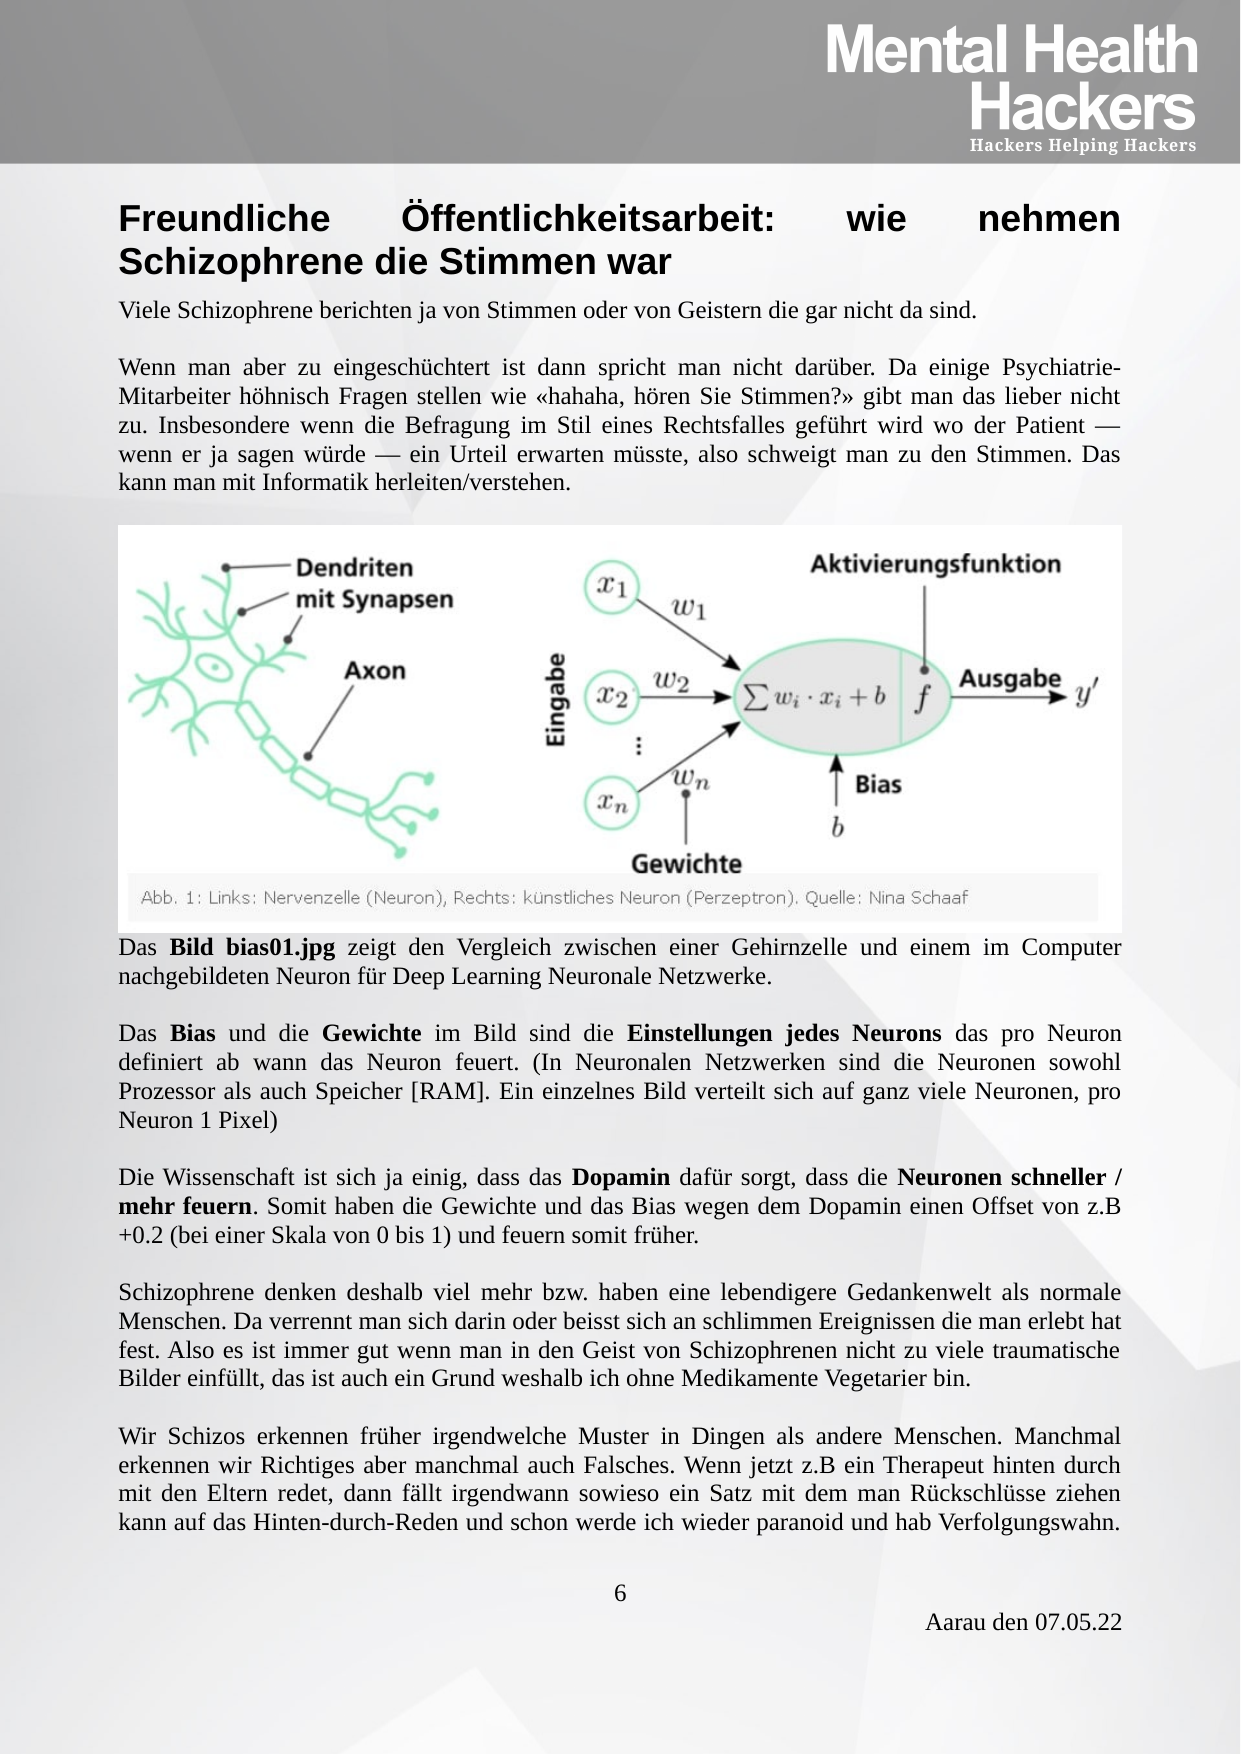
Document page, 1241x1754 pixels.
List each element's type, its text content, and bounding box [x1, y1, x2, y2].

text Das Bild bias01.jpg zeigt den Vergleich zwischen einer Gehirnzelle und einem im Computer nachgebildeten Neuron für Deep Learning Neuronale Netzwerke. [118, 933, 1122, 990]
subtitle Freundliche Öffentlichkeitsarbeit: wie nehmen Schizophrene die Stimmen war [118, 196, 1122, 282]
text Schizophrene denken deshalb viel mehr bzw. haben eine lebendigere Gedankenwelt als normale Menschen. Da verrennt man sich darin oder beisst sich an schlimmen Ereignissen die man erlebt hat fest. Also es ist immer gut wenn man in den Geist von Schizophrenen nicht zu viele traumatische Bilder einfüllt, das ist auch ein Grund weshalb ich ohne Medikamente Vegetarier bin. [118, 1277, 1122, 1392]
text Viele Schizophrene berichten ja von Stimmen oder von Geistern die gar nicht da sind. [118, 295, 1122, 324]
text Wir Schizos erkennen früher irgendwelche Muster in Dingen als andere Menschen. Manchmal erkennen wir Richtiges aber manchmal auch Falsches. Wenn jetzt z.B ein Therapeut hinten durch mit den Eltern redet, dann fällt irgendwann sowieso ein Satz mit dem man Rückschlüsse ziehen kann auf das Hinten-durch-Reden und schon werde ich wieder paranoid und hab Verfolgungswahn. [118, 1421, 1122, 1536]
text Die Wissenschaft ist sich ja einig, dass das Dopamin dafür sorgt, dass die Neuronen schneller / mehr feuern. Somit haben die Gewichte und das Bias wegen dem Dopamin einen Offset von z.B +0.2 (bei einer Skala von 0 bis 1) und feuern somit früher. [118, 1162, 1122, 1248]
picture [0, 0, 1241, 1754]
text Das Bias und die Gewichte im Bild sind die Einstellungen jedes Neurons das pro Neuron definiert ab wann das Neuron feuert. (In Neuronalen Netzwerken sind die Neuronen sowohl Prozessor als auch Speicher [RAM]. Ein einzelnes Bild verteilt sich auf ganz viele Neuronen, pro Neuron 1 Pixel) [118, 1018, 1122, 1133]
text Wenn man aber zu eingeschüchtert ist dann spricht man nicht darüber. Da einige Psychiatrie-Mitarbeiter höhnisch Fragen stellen wie «hahaha, hören Sie Stimmen?» gibt man das lieber nicht zu. Insbesondere wenn die Befragung im Stil eines Rechtsfalles geführt wird wo der Patient — wenn er ja sagen würde — ein Urteil erwarten müsste, also schweigt man zu den Stimmen. Das kann man mit Informatik herleiten/verstehen. [118, 352, 1122, 496]
